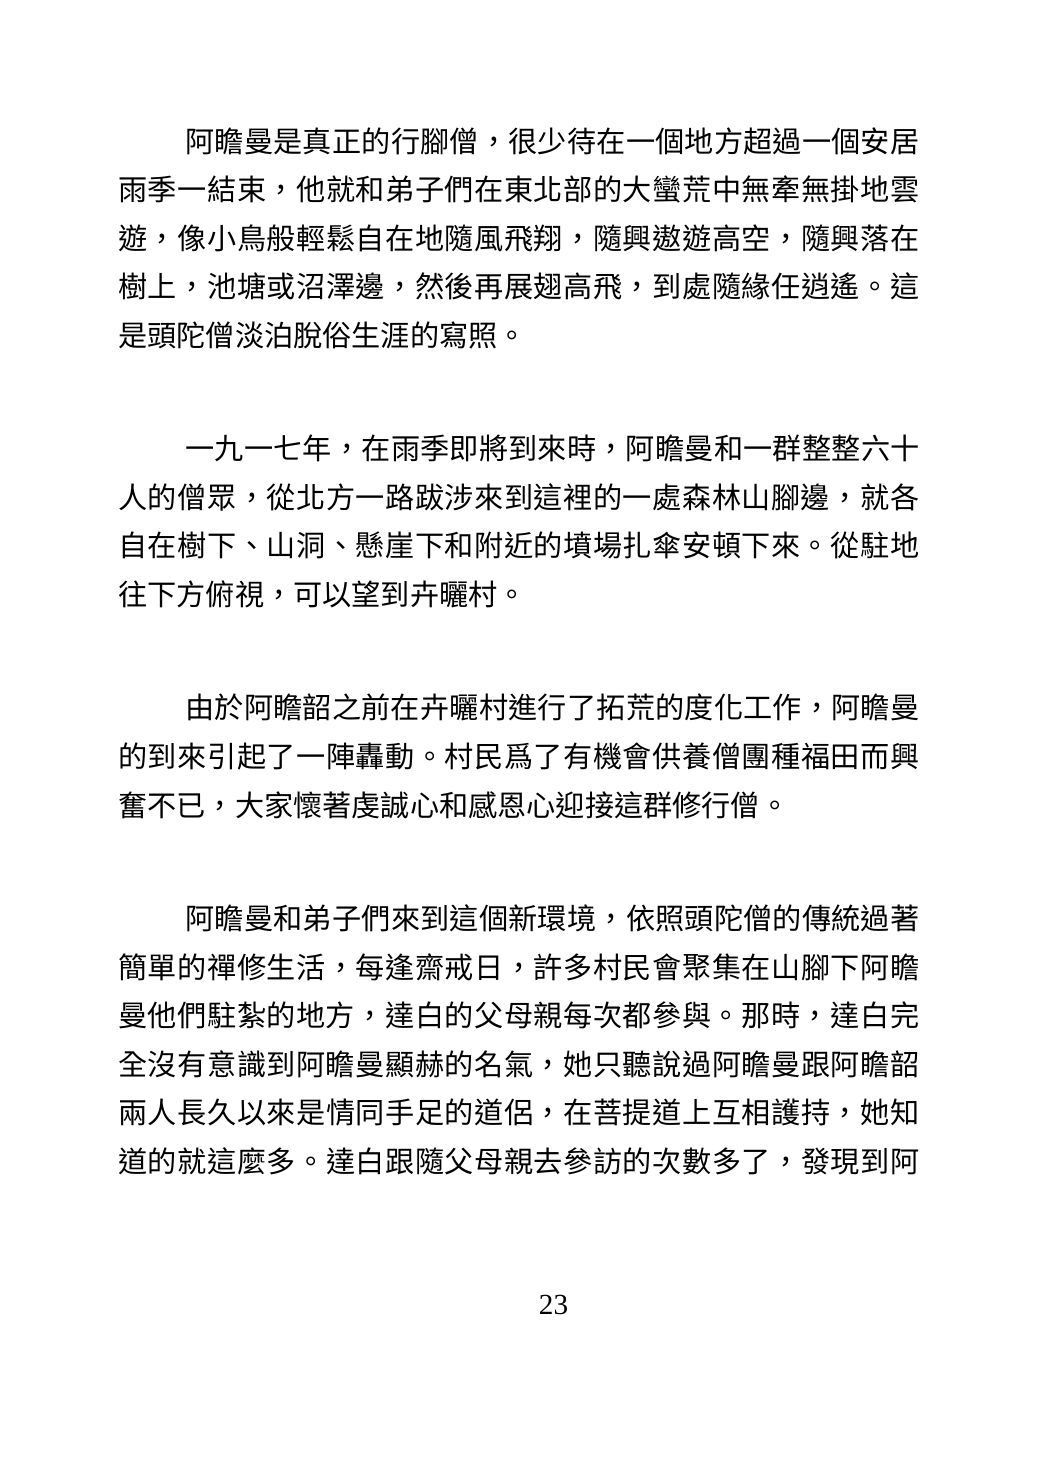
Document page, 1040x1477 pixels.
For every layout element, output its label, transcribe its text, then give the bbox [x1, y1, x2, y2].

text 由於阿瞻韶之前在卉曬村進行了拓荒的度化工作，阿瞻曼的到來引起了一陣轟動。村民爲了有機會供養僧團種福田而興奮不已，大家懷著虔誠心和感恩心迎接這群修行僧。 [118, 685, 921, 824]
text 一九一七年，在雨季即將到來時，阿瞻曼和一群整整六十人的僧眾，從北方一路跋涉來到這裡的一處森林山腳邊，就各自在樹下、山洞、懸崖下和附近的墳場扎傘安頓下來。從駐地往下方俯視，可以望到卉曬村。 [118, 426, 921, 614]
text 阿瞻曼和弟子們來到這個新環境，依照頭陀僧的傳統過著簡單的禪修生活，每逢齋戒日，許多村民會聚集在山腳下阿瞻曼他們駐紮的地方，達白的父母親每次都參與。那時，達白完全沒有意識到阿瞻曼顯赫的名氣，她只聽說過阿瞻曼跟阿瞻韶兩人長久以來是情同手足的道侶，在菩提道上互相護持，她知道的就這麼多。達白跟隨父母親去參訪的次數多了，發現到阿 [118, 896, 921, 1181]
text 阿瞻曼是真正的行腳僧，很少待在一個地方超過一個安居，雨季一結束，他就和弟子們在東北部的大蠻荒中無牽無掛地雲遊，像小鳥般輕鬆自在地隨風飛翔，隨興遨遊高空，隨興落在樹上，池塘或沼澤邊，然後再展翅高飛，到處隨緣任逍遙。這是頭陀僧淡泊脫俗生涯的寫照。 [118, 118, 921, 354]
